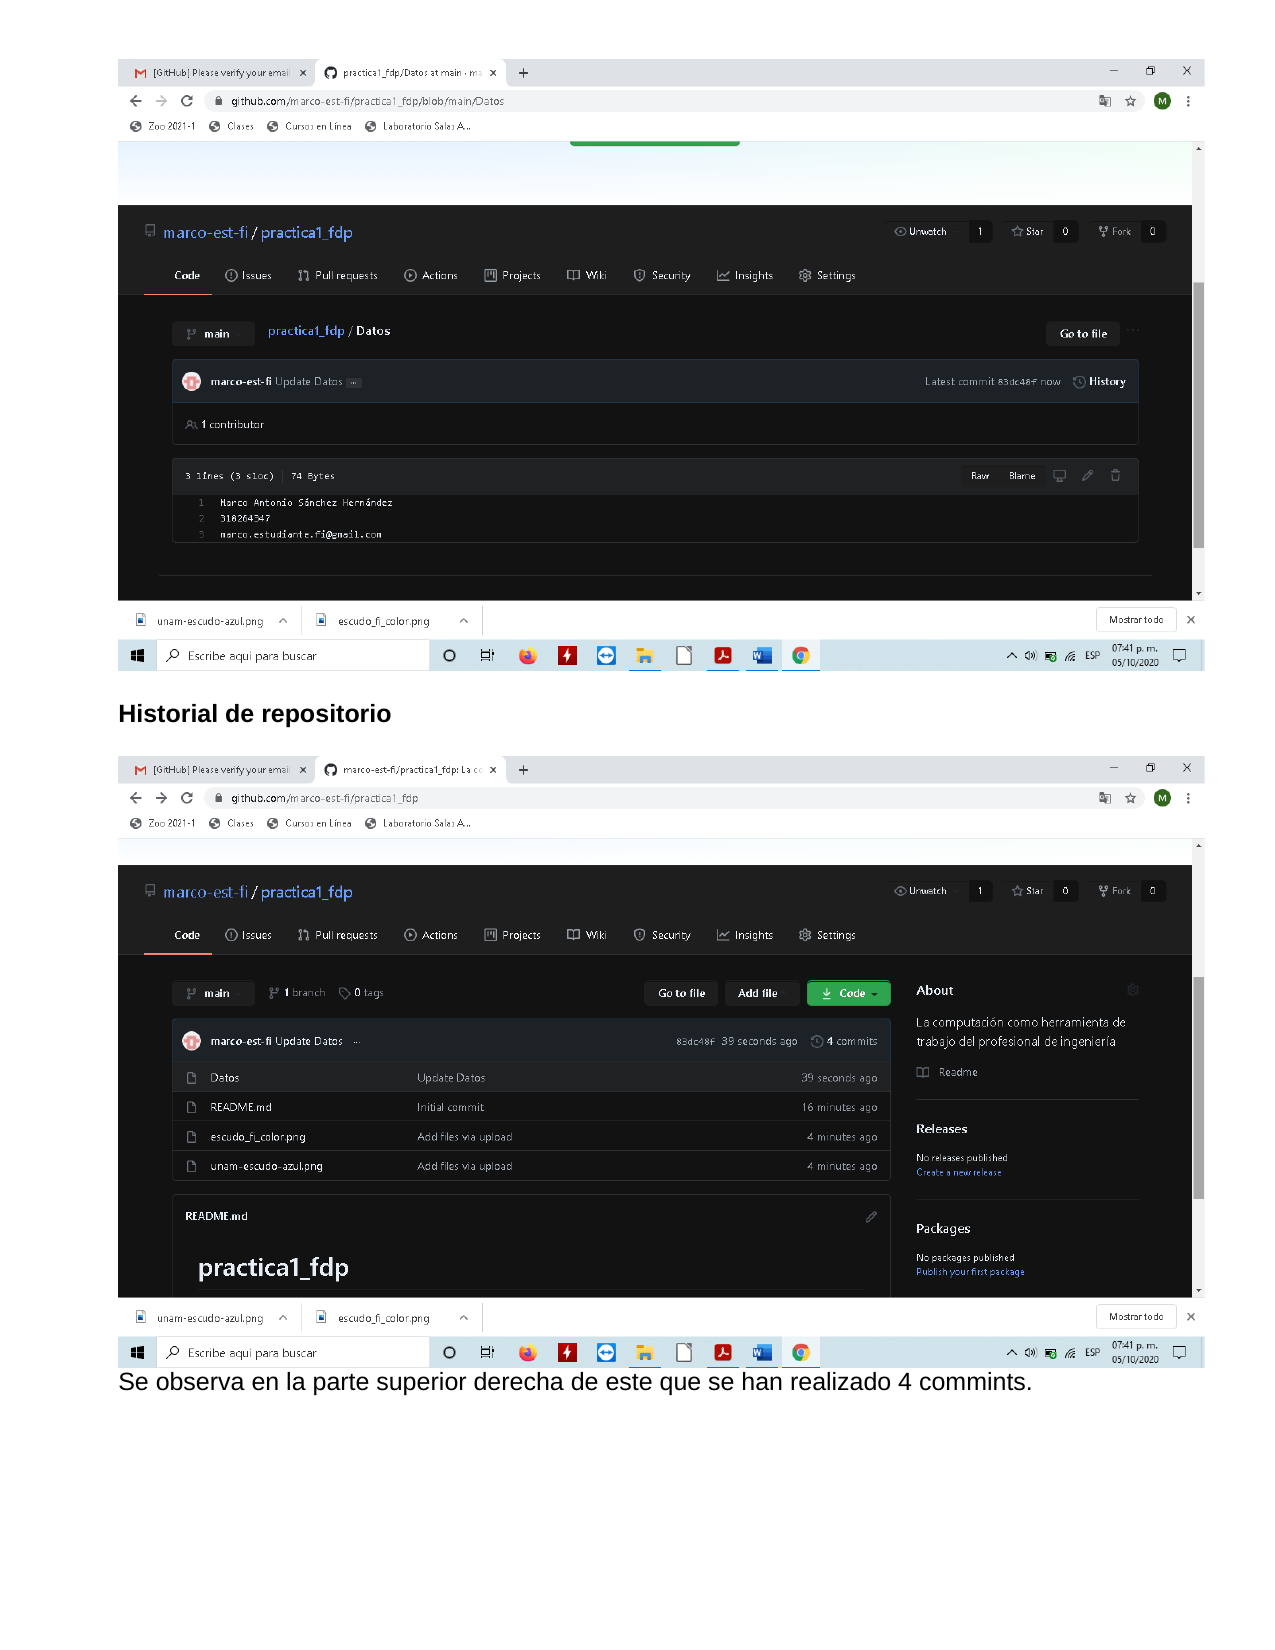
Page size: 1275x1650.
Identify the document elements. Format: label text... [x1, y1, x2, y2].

text Historial de repositorio [118, 699, 1205, 728]
text Se observa en la parte superior derecha de este que se han realizado 4 commints. [118, 1368, 1205, 1396]
